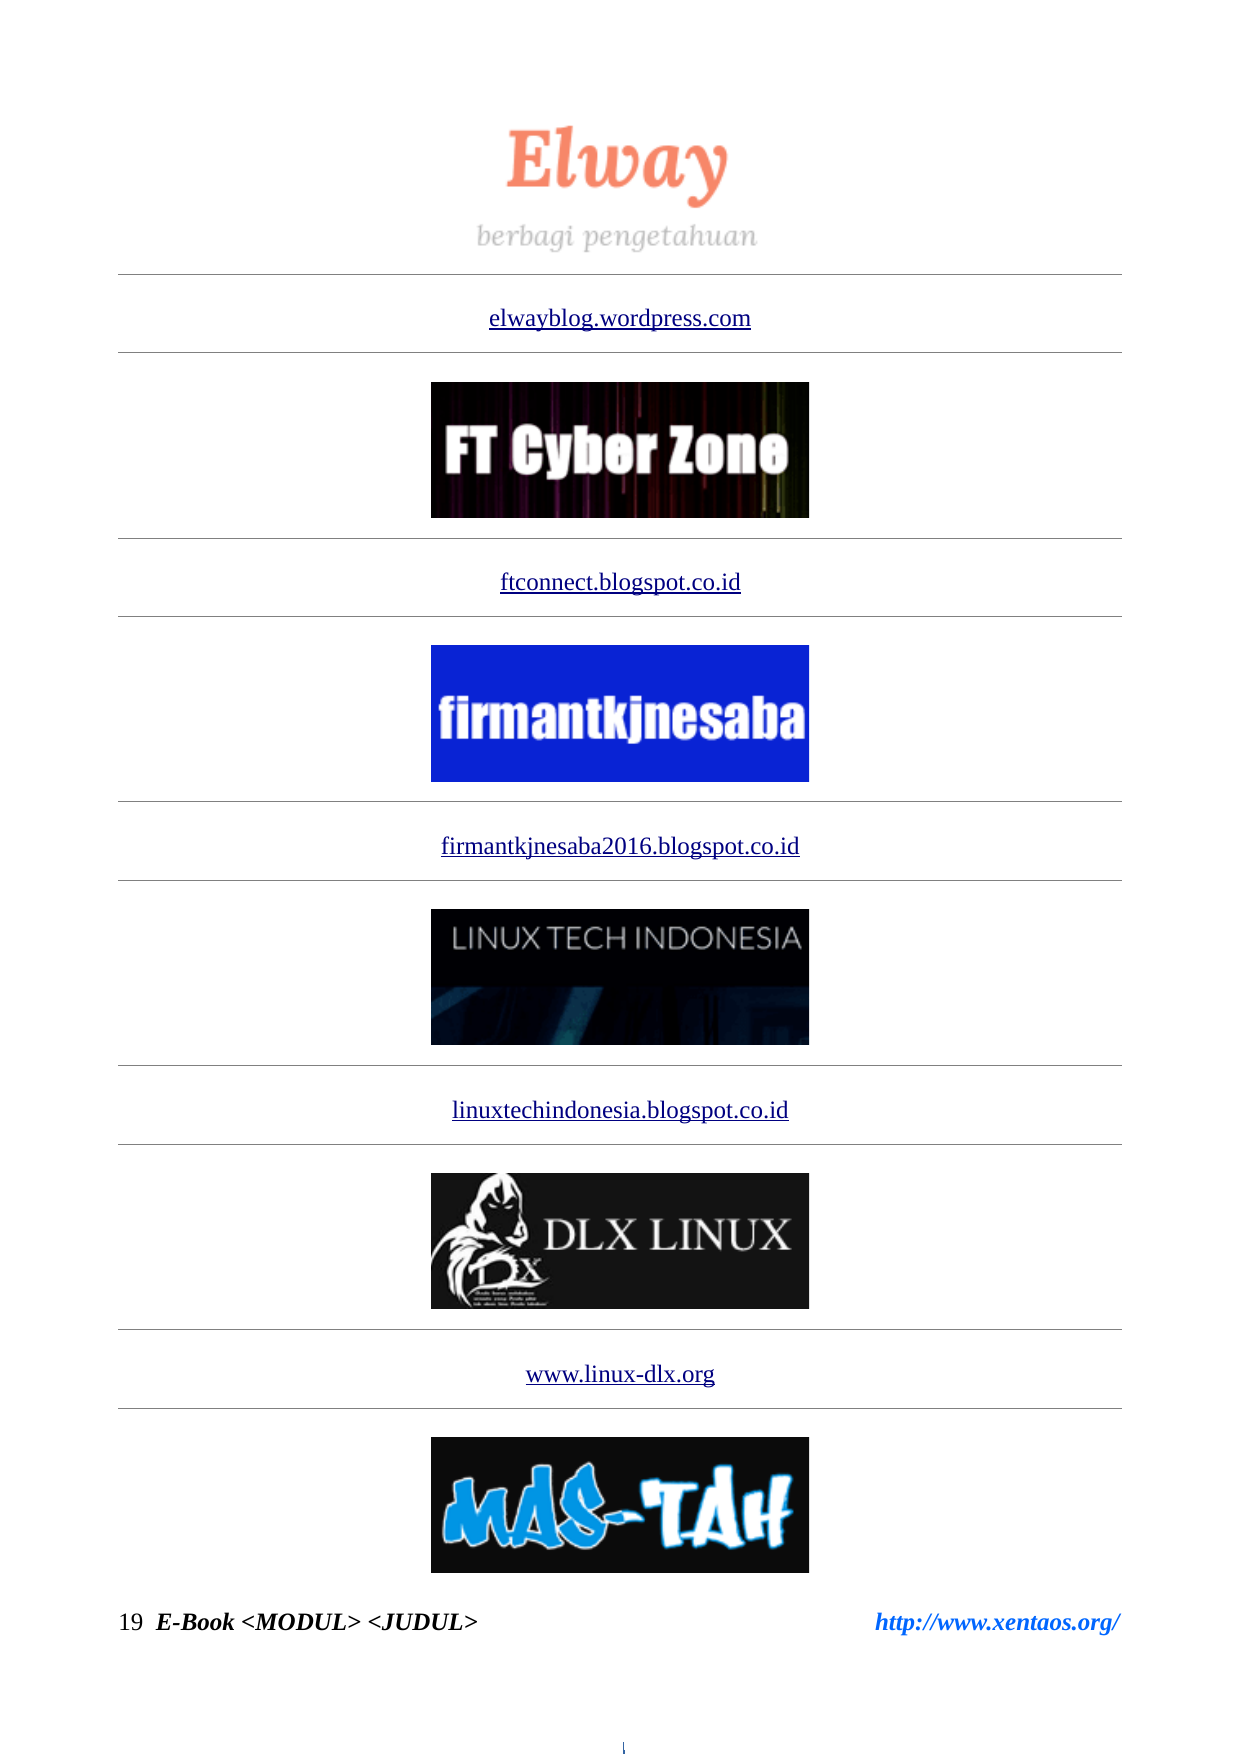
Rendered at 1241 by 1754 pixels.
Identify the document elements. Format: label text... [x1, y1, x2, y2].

text www.linux-dlx.org [118, 1359, 1122, 1387]
text firmantkjnesaba2016.blogspot.co.id [118, 831, 1122, 860]
picture [431, 382, 810, 518]
text ftconnect.blogspot.co.id [118, 567, 1122, 596]
picture [431, 1173, 810, 1309]
picture [431, 645, 810, 782]
text elwayblog.wordpress.com [118, 303, 1122, 332]
picture [431, 1437, 810, 1573]
picture [431, 909, 810, 1045]
picture [431, 118, 810, 254]
text linuxtechindonesia.blogspot.co.id [118, 1095, 1122, 1124]
